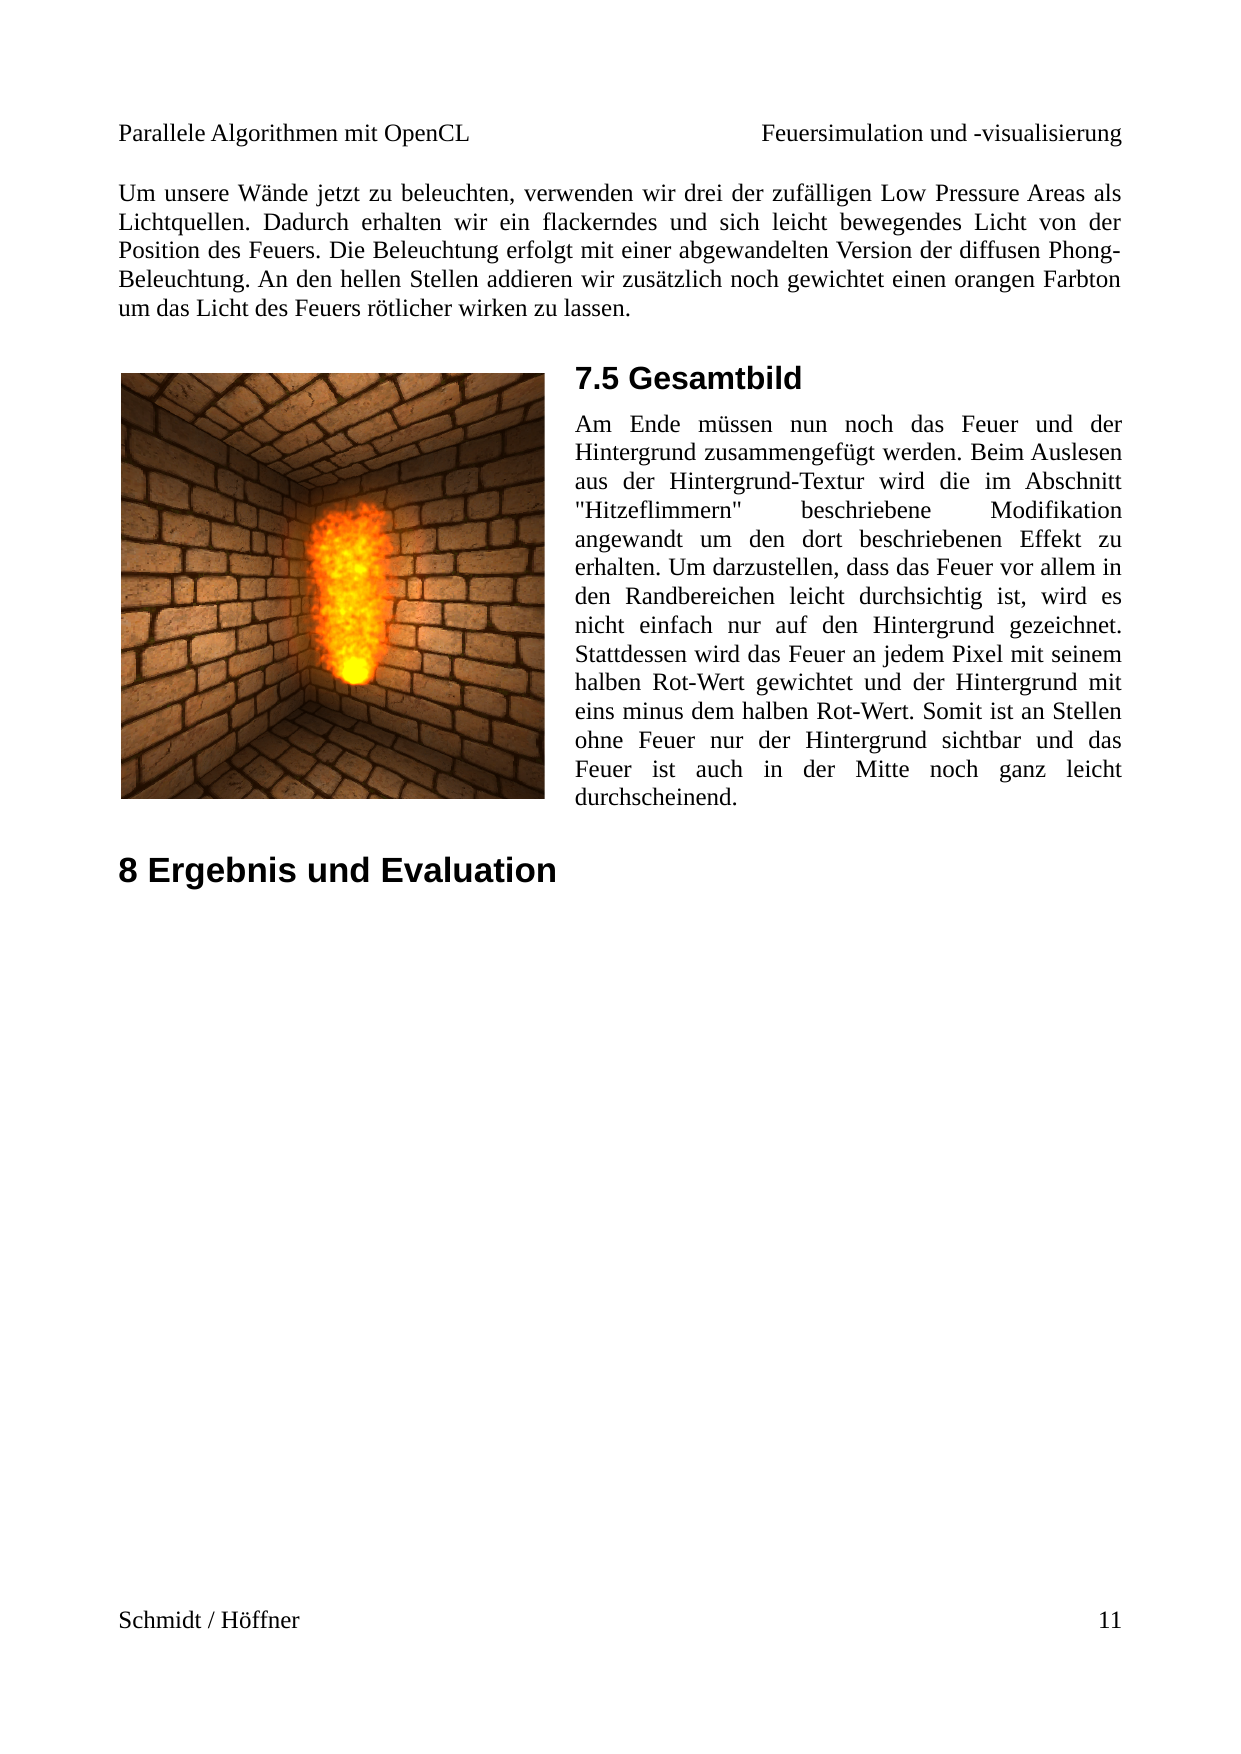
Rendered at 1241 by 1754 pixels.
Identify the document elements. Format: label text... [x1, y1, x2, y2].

subtitle Ergebnis und Evaluation [118, 849, 1122, 889]
picture [121, 373, 545, 799]
subtitle Gesamtbild [118, 359, 1122, 396]
text Am Ende müssen nun noch das Feuer und der Hintergrund zusammengefügt werden. Beim Auslesen aus der Hintergrund-Textur wird die im Abschnitt "Hitzeflimmern" beschriebene Modifikation angewandt um den dort beschriebenen Effekt zu erhalten. Um darzustellen, dass das Feuer vor allem in den Randbereichen leicht durchsichtig ist, wird es nicht einfach nur auf den Hintergrund gezeichnet. Stattdessen wird das Feuer an jedem Pixel mit seinem halben Rot-Wert gewichtet und der Hintergrund mit eins minus dem halben Rot-Wert. Somit ist an Stellen ohne Feuer nur der Hintergrund sichtbar und das Feuer ist auch in der Mitte noch ganz leicht durchscheinend. [544, 409, 1122, 811]
subtitle [121, 799, 544, 820]
text Um unsere Wände jetzt zu beleuchten, verwenden wir drei der zufälligen Low Pressure Areas als Lichtquellen. Dadurch erhalten wir ein flackerndes und sich leicht bewegendes Licht von der Position des Feuers. Die Beleuchtung erfolgt mit einer abgewandelten Version der diffusen Phong-Beleuchtung. An den hellen Stellen addieren wir zusätzlich noch gewichtet einen orangen Farbton um das Licht des Feuers rötlicher wirken zu lassen. [118, 178, 1122, 322]
